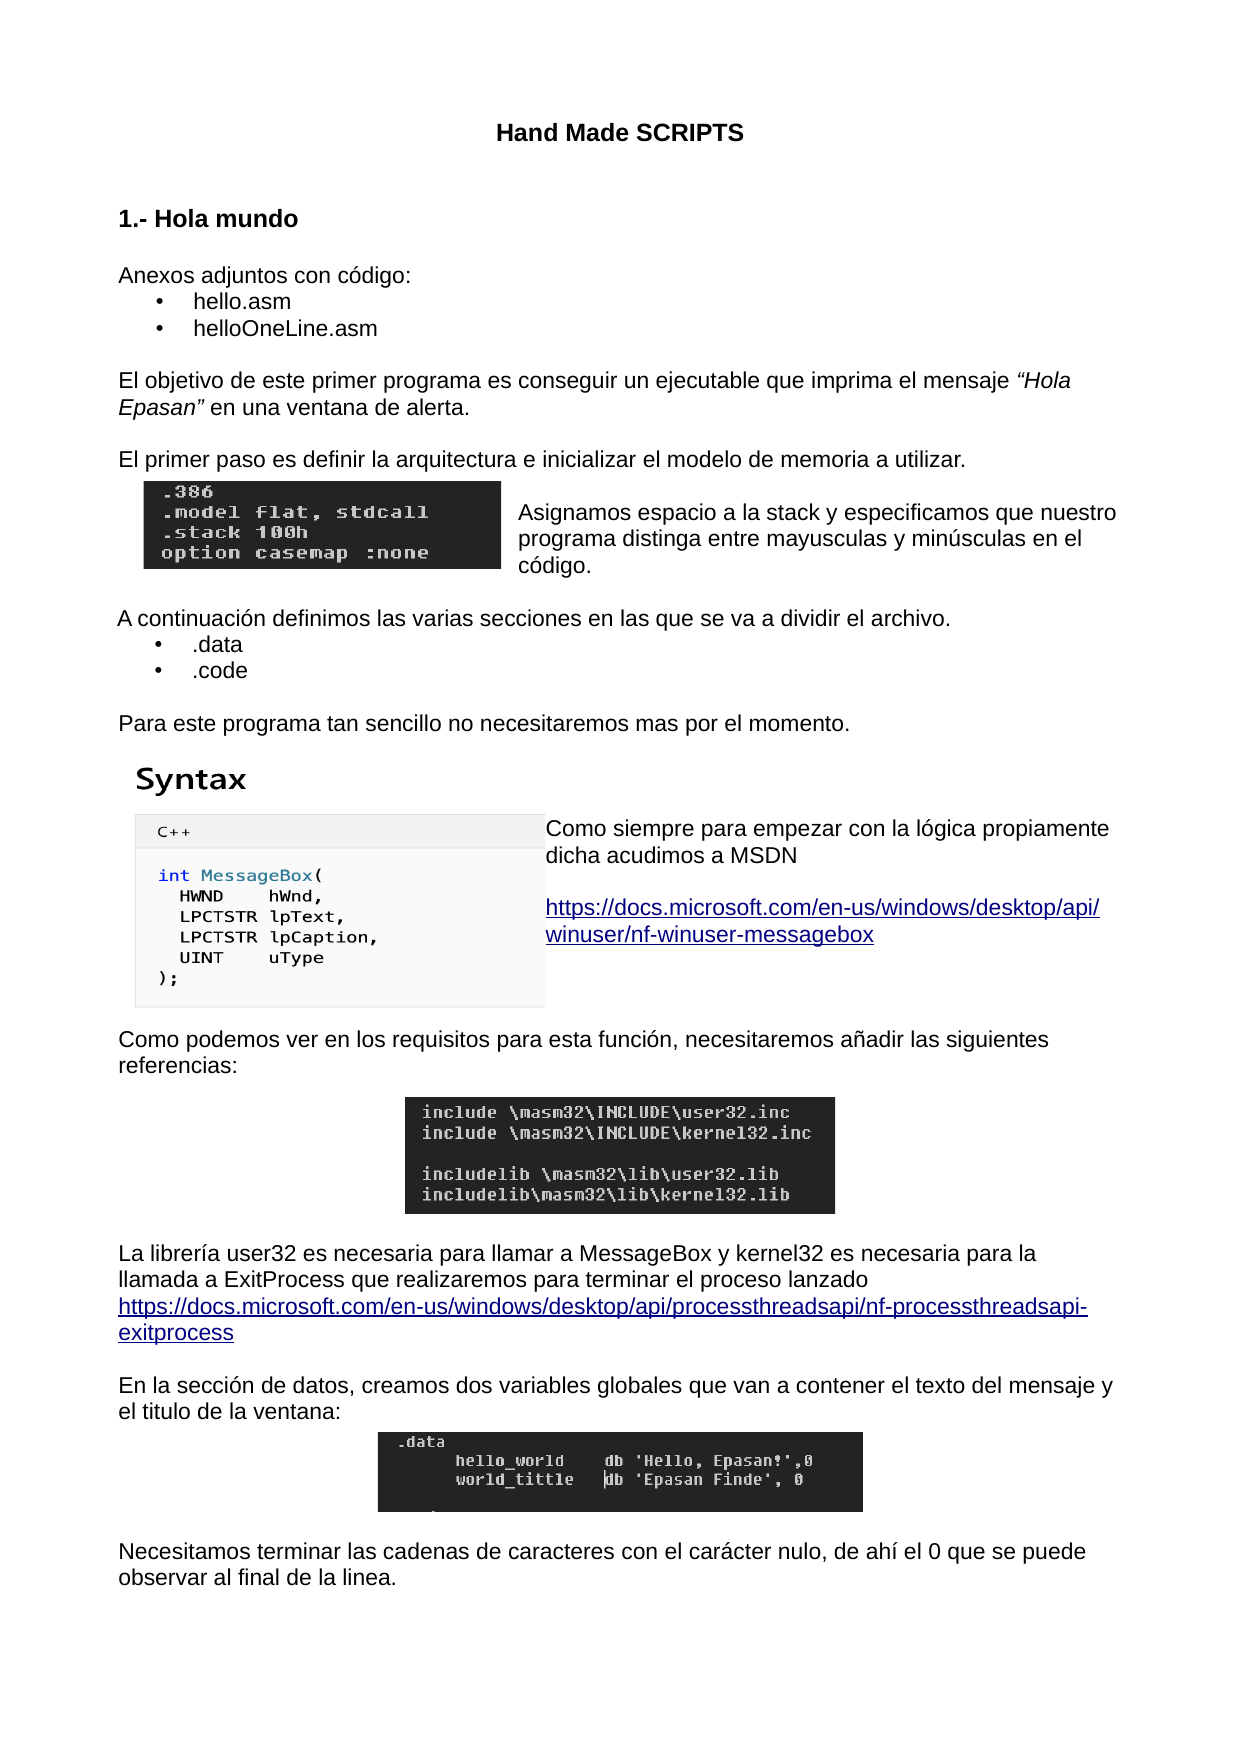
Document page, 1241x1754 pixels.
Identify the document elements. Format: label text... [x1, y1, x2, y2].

text 1.- Hola mundo [118, 204, 1122, 233]
text Para este programa tan sencillo no necesitaremos mas por el momento. [118, 710, 1122, 736]
text El primer paso es definir la arquitectura e inicializar el modelo de memoria a utilizar. [118, 446, 1122, 473]
text En la sección de datos, creamos dos variables globales que van a contener el texto del mensaje y el titulo de la ventana: [118, 1372, 1122, 1424]
picture [143, 481, 502, 569]
text La librería user32 es necesaria para llamar a MessageBox y kernel32 es necesaria para la llamada a ExitProcess que realizaremos para terminar el proceso lanzado [118, 1240, 1122, 1293]
text Hand Made SCRIPTS [118, 118, 1122, 147]
text Necesitamos terminar las cadenas de caracteres con el carácter nulo, de ahí el 0 que se puede observar al final de la linea. [118, 1538, 1122, 1590]
list .code [154, 657, 1122, 683]
text Como siempre para empezar con la lógica propiamente dicha acudimos a MSDN [546, 815, 1122, 868]
list helloOneLine.asm [156, 314, 1122, 341]
text El objetivo de este primer programa es conseguir un ejecutable que imprima el mensaje “Hola Epasan” en una ventana de alerta. [118, 367, 1122, 420]
list hello.asm [156, 288, 1122, 314]
text A continuación definimos las varias secciones en las que se va a dividir el archivo. [117, 604, 1122, 631]
picture [128, 763, 546, 1018]
list .data [154, 631, 1122, 657]
text Asignamos espacio a la stack y especificamos que nuestro programa distinga entre mayusculas y minúsculas en el código. [518, 499, 1122, 578]
text Como podemos ver en los requisitos para esta función, necesitaremos añadir las siguientes referencias: [118, 1026, 1122, 1079]
picture [377, 1432, 863, 1512]
picture [405, 1097, 836, 1214]
text https://docs.microsoft.com/en-us/windows/desktop/api/processthreadsapi/nf-processthreadsapi-exitprocess [118, 1293, 1122, 1345]
text https://docs.microsoft.com/en-us/windows/desktop/api/winuser/nf-winuser-messagebox [546, 894, 1122, 947]
text Anexos adjuntos con código: [118, 262, 1122, 288]
